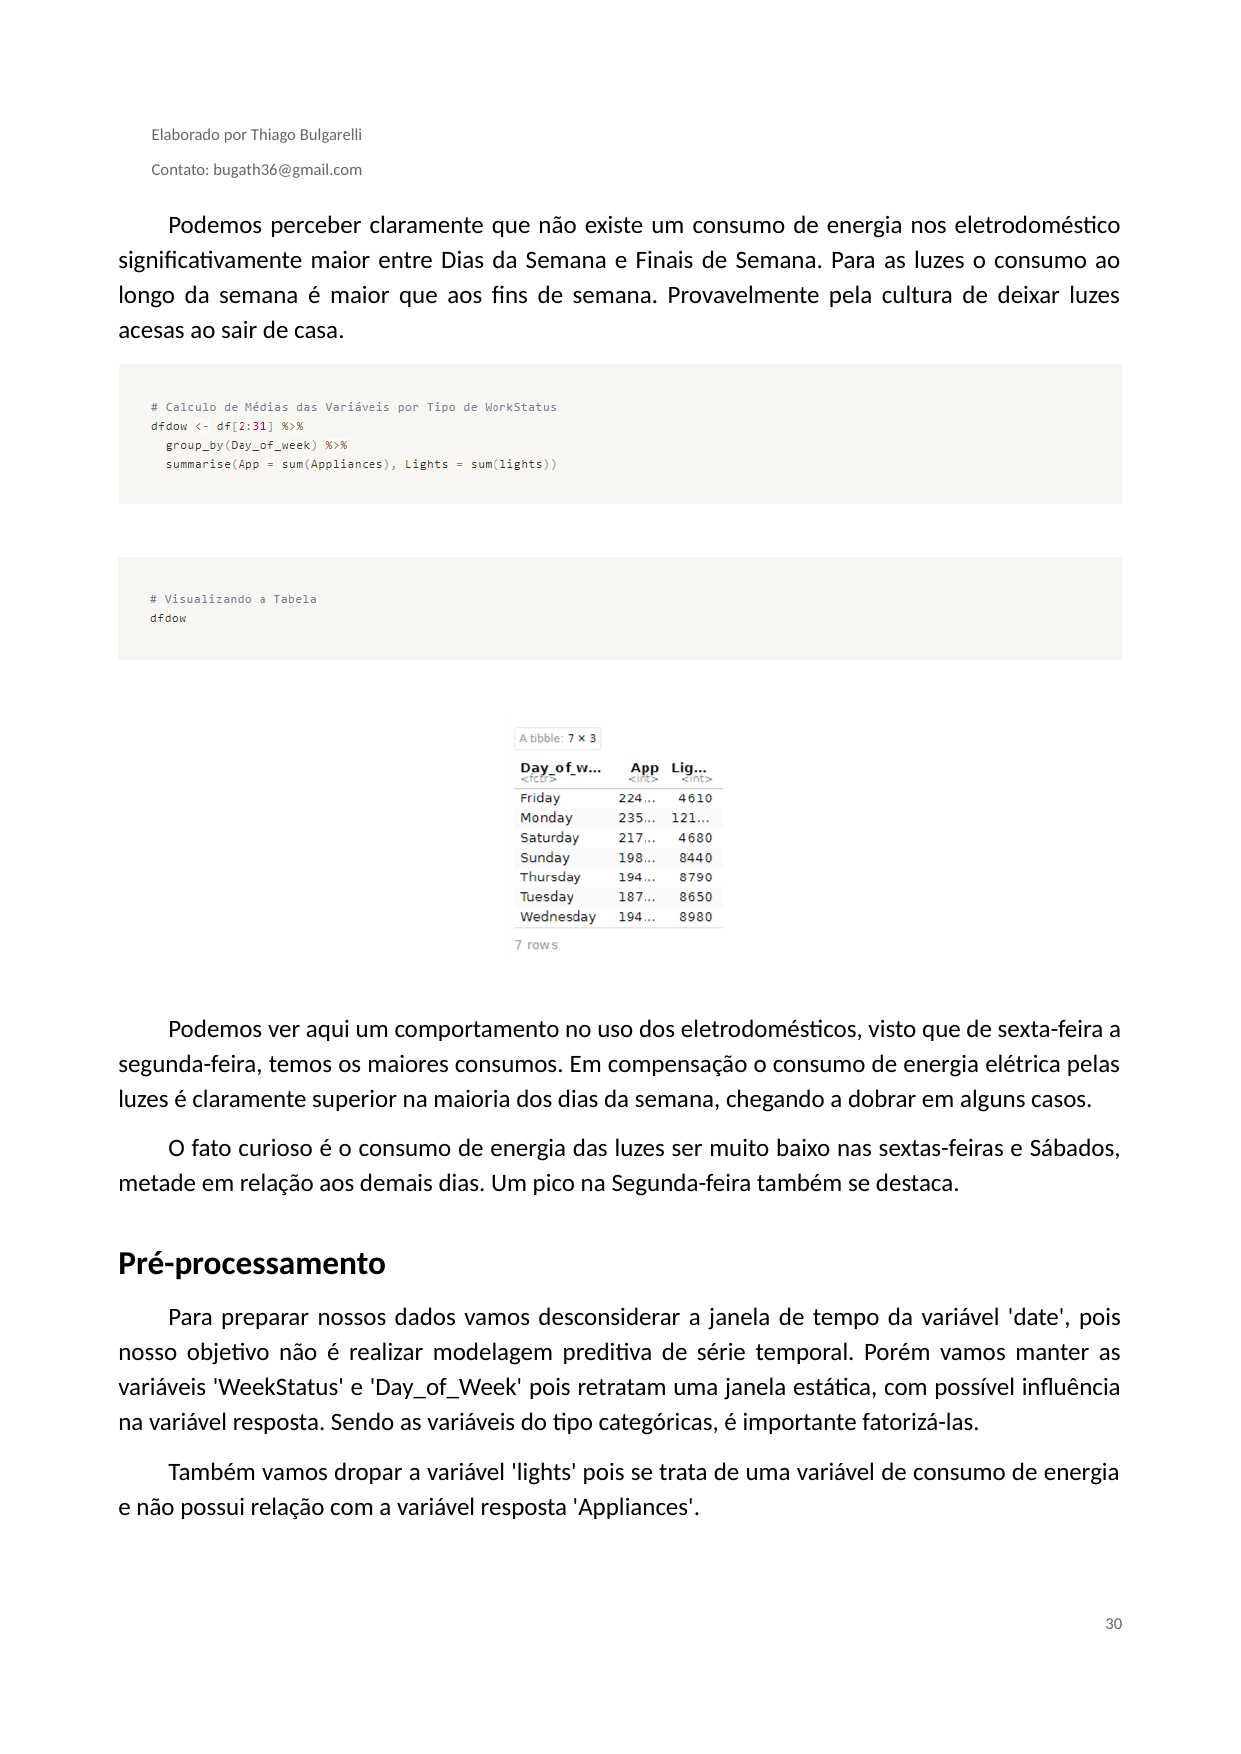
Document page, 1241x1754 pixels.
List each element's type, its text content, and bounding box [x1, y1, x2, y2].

text O fato curioso é o consumo de energia das luzes ser muito baixo nas sextas-feiras e Sábados, metade em relação aos demais dias. Um pico na Segunda-feira também se destaca. [118, 1133, 1122, 1198]
text Podemos perceber claramente que não existe um consumo de energia nos eletrodoméstico significativamente maior entre Dias da Semana e Finais de Semana. Para as luzes o consumo ao longo da semana é maior que aos fins de semana. Provavelmente pela cultura de deixar luzes acesas ao sair de casa. [118, 209, 1122, 344]
text Também vamos dropar a variável 'lights' pois se trata de uma variável de consumo de energia e não possui relação com a variável resposta 'Appliances'. [118, 1456, 1122, 1522]
picture [118, 557, 1123, 662]
subtitle Pré-processamento [118, 1242, 1122, 1283]
text Podemos ver aqui um comportamento no uso dos eletrodomésticos, visto que de sexta-feira a segunda-feira, temos os maiores consumos. Em compensação o consumo de energia elétrica pelas luzes é claramente superior na maioria dos dias da semana, chegando a dobrar em alguns casos. [118, 1013, 1122, 1113]
text Para preparar nossos dados vamos desconsiderar a janela de tempo da variável 'date', pois nosso objetivo não é realizar modelagem preditiva de série temporal. Porém vamos manter as variáveis 'WeekStatus' e 'Day_of_Week' pois retratam uma janela estática, com possível influência na variável resposta. Sendo as variáveis do tipo categóricas, é importante fatorizá-las. [118, 1301, 1122, 1437]
picture [118, 363, 1123, 504]
